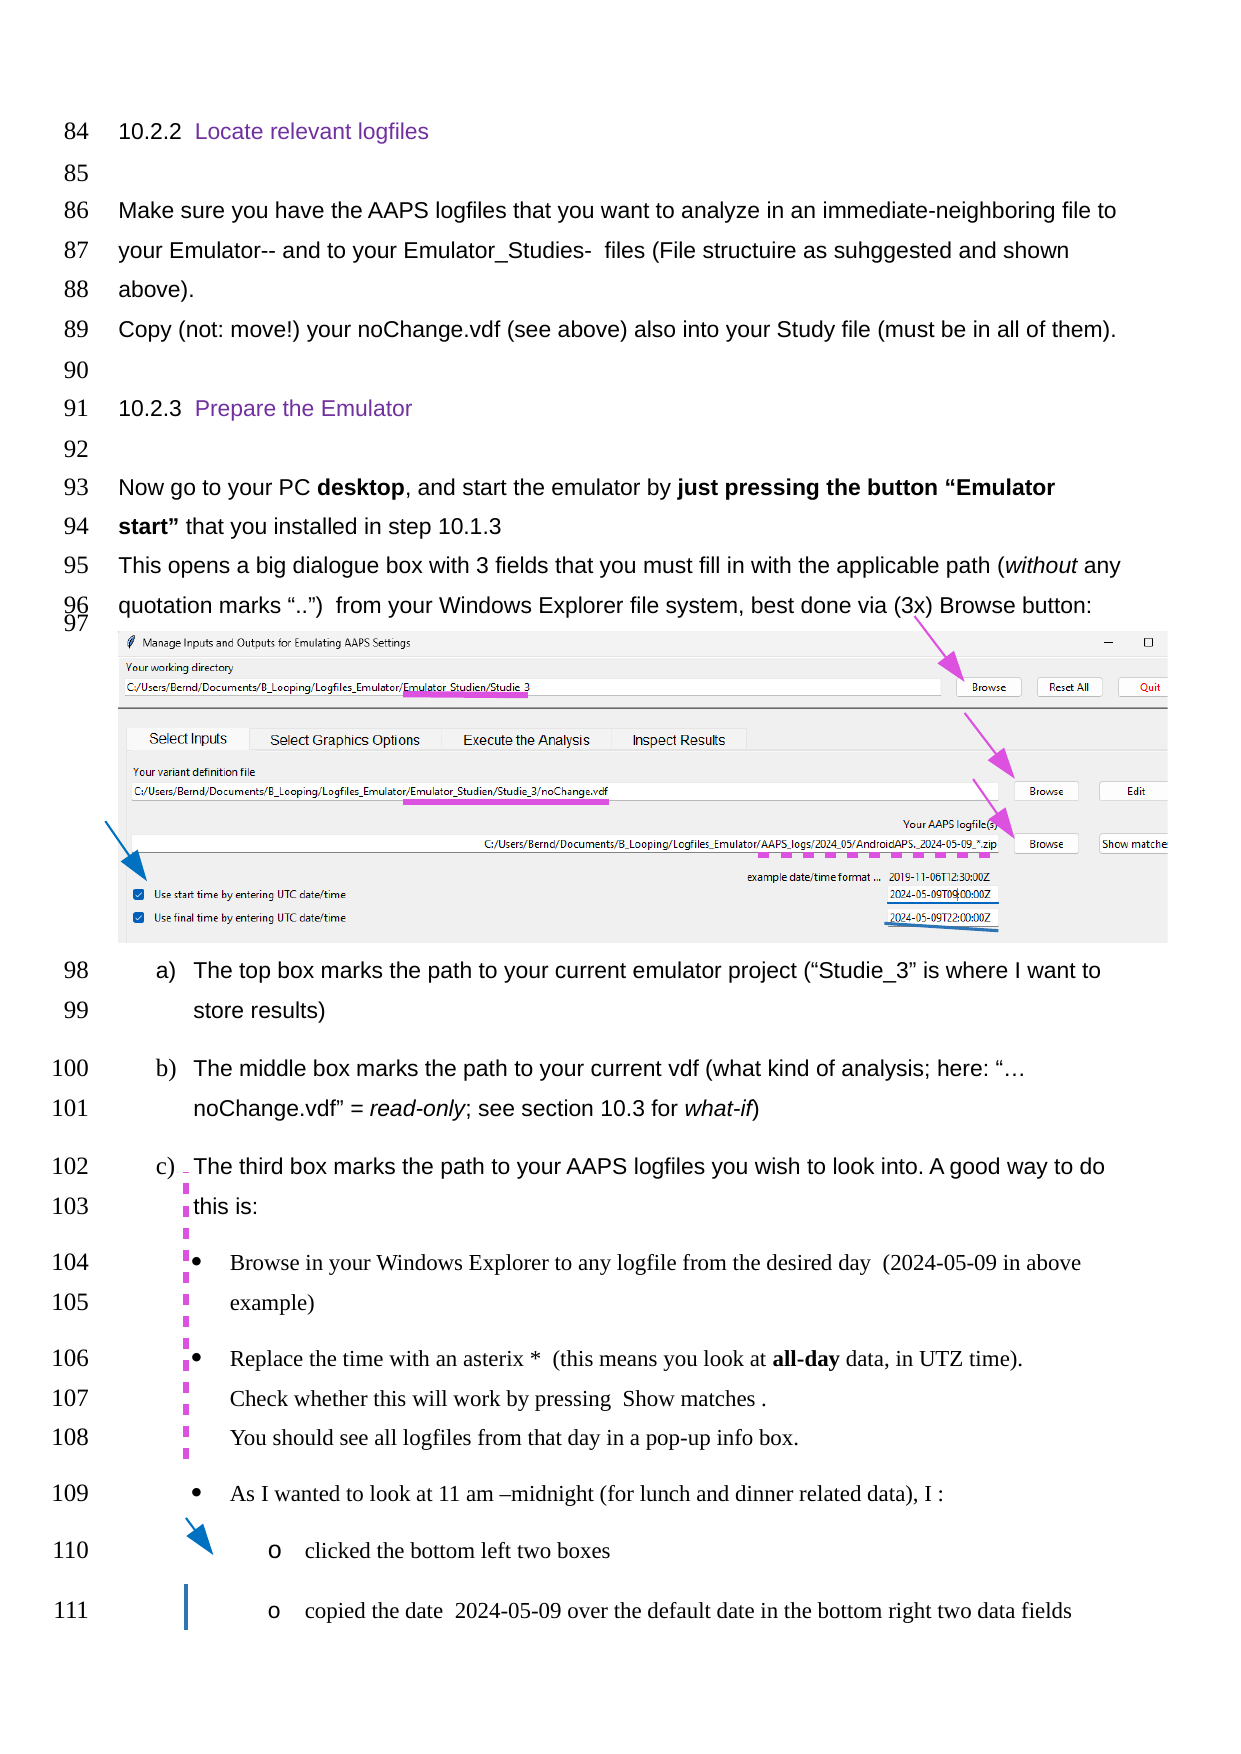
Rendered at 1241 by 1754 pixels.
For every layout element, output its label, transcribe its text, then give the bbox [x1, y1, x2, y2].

list copied the date 2024-05-09 over the default date in the bottom right two data fields [267, 1597, 1122, 1625]
text This opens a big dialogue box with 3 fields that you must fill in with the applicable path (without any quotation marks “..”) from your Windows Explorer file system, best done via (3x) Browse button: [118, 552, 1122, 618]
text Copy (not: move!) your noChange.vdf (see above) also into your Study file (must be in all of them). [118, 316, 1122, 342]
list The third box marks the path to your AAPS logfiles you wish to look into. A good way to do this is: [156, 1151, 1122, 1219]
list As I wanted to look at 11 am –midnight (for lunch and dinner related data), I : [192, 1481, 1122, 1507]
list The middle box marks the path to your current vdf (what kind of analysis; here: “…noChange.vdf” = read-only; see section 10.3 for what-if) [156, 1053, 1122, 1121]
list Browse in your Windows Explorer to any logfile from the desired day (2024-05-09 in above example) [192, 1249, 1122, 1315]
list clicked the bottom left two boxes [267, 1537, 1122, 1566]
text 10.2.3 Prepare the Emulator [118, 394, 1122, 421]
list Replace the time with an asterix * (this means you look at all-day data, in UTZ time). Check whether this will work by pressing Show matches . You should see all logfiles from that day in a pop-up info box. [192, 1345, 1122, 1451]
list The top box marks the path to your current emulator project (“Studie_3” is where I want to store results) [156, 957, 1122, 1023]
text Make sure you have the AAPS logfiles that you want to analyze in an immediate-neighboring file to your Emulator-- and to your Emulator_Studies- files (File structuire as suhggested and shown above). [118, 197, 1122, 302]
text Now go to your PC desktop, and start the emulator by just pressing the button “Emulator start” that you installed in step 10.1.3 [118, 473, 1122, 539]
text 10.2.2 Locate relevant logfiles [118, 118, 1122, 144]
